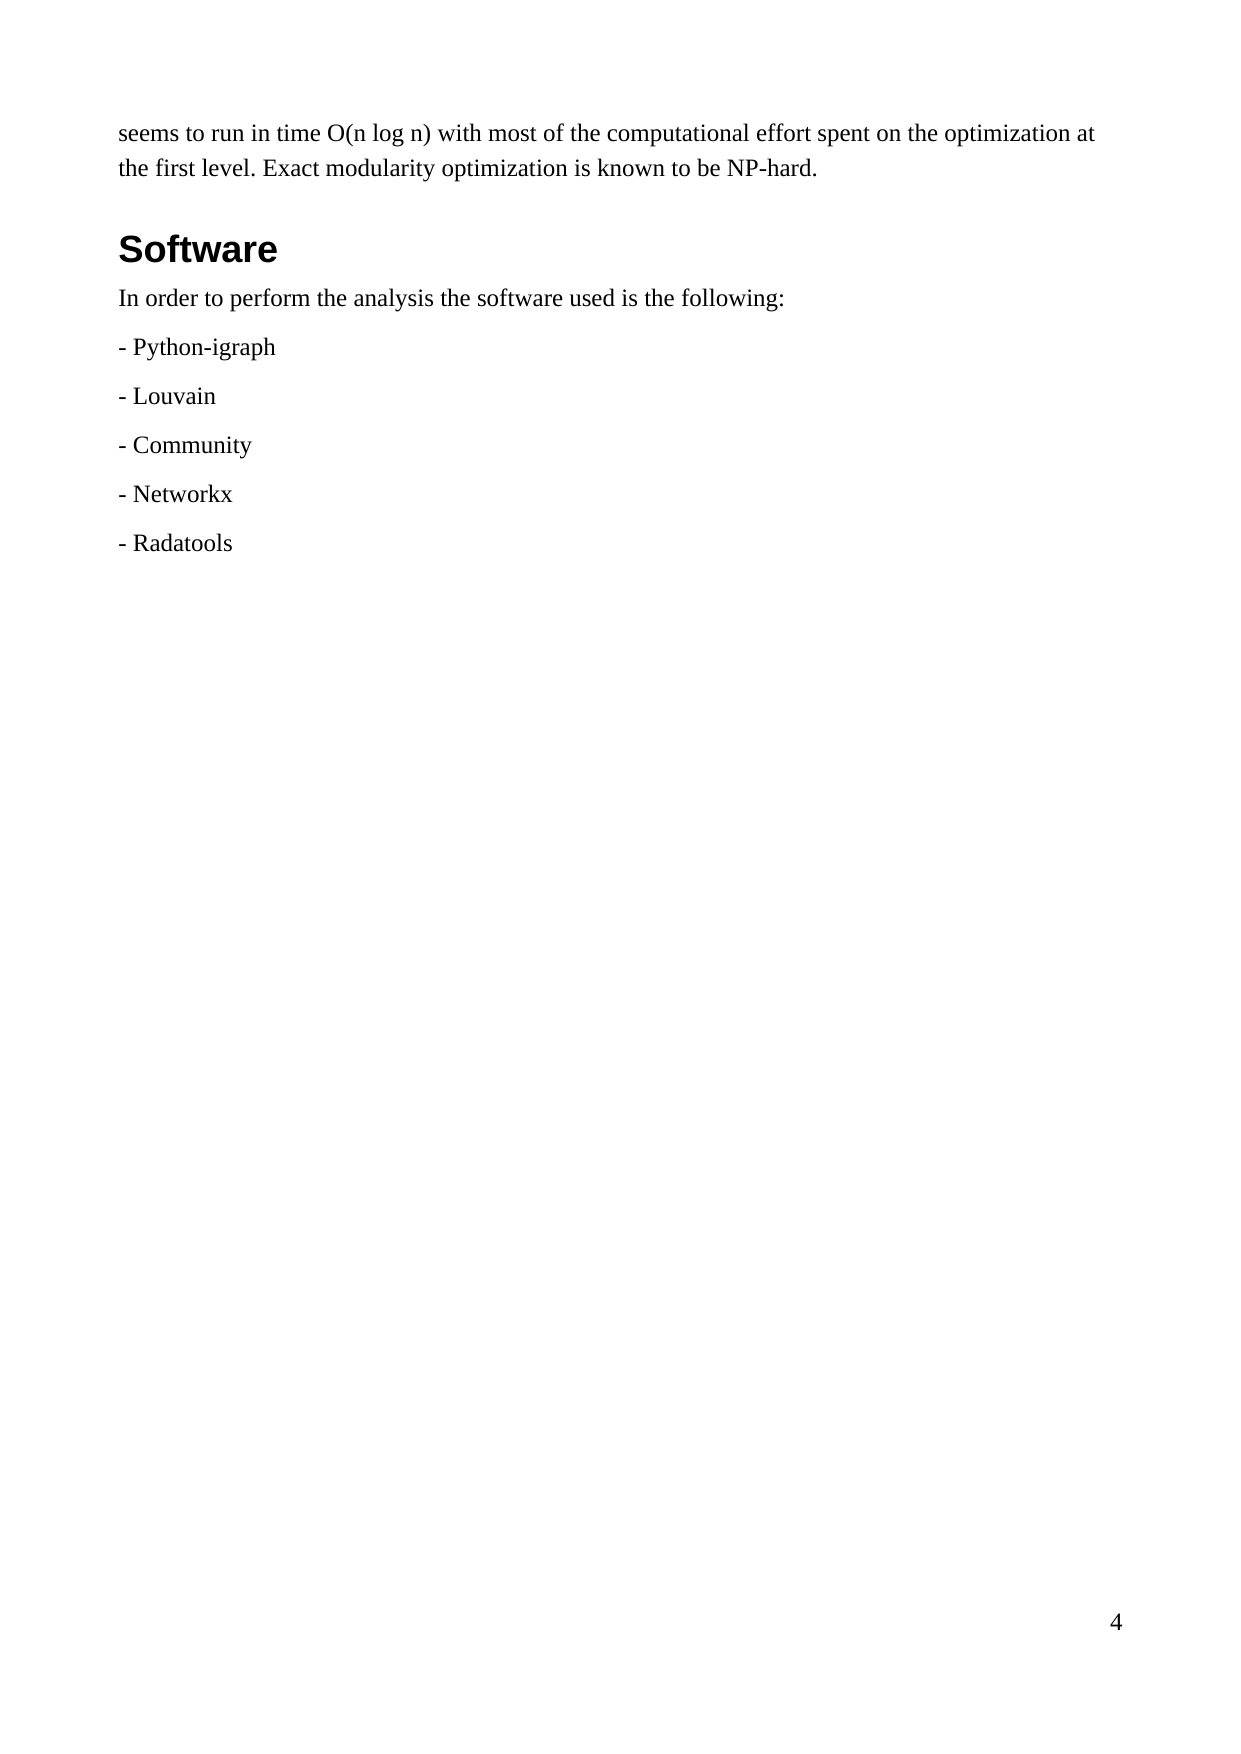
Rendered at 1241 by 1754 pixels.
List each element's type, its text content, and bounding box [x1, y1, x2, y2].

text - Louvain [118, 381, 1122, 410]
text - Python-igraph [118, 332, 1122, 361]
text - Community [118, 430, 1122, 459]
text seems to run in time O(n log n) with most of the computational effort spent on the optimization at the first level. Exact modularity optimization is known to be NP-hard. [118, 118, 1122, 181]
text - Radatools [118, 528, 1122, 557]
subtitle Software [118, 227, 1122, 270]
text - Networkx [118, 479, 1122, 508]
text In order to perform the analysis the software used is the following: [118, 283, 1122, 312]
